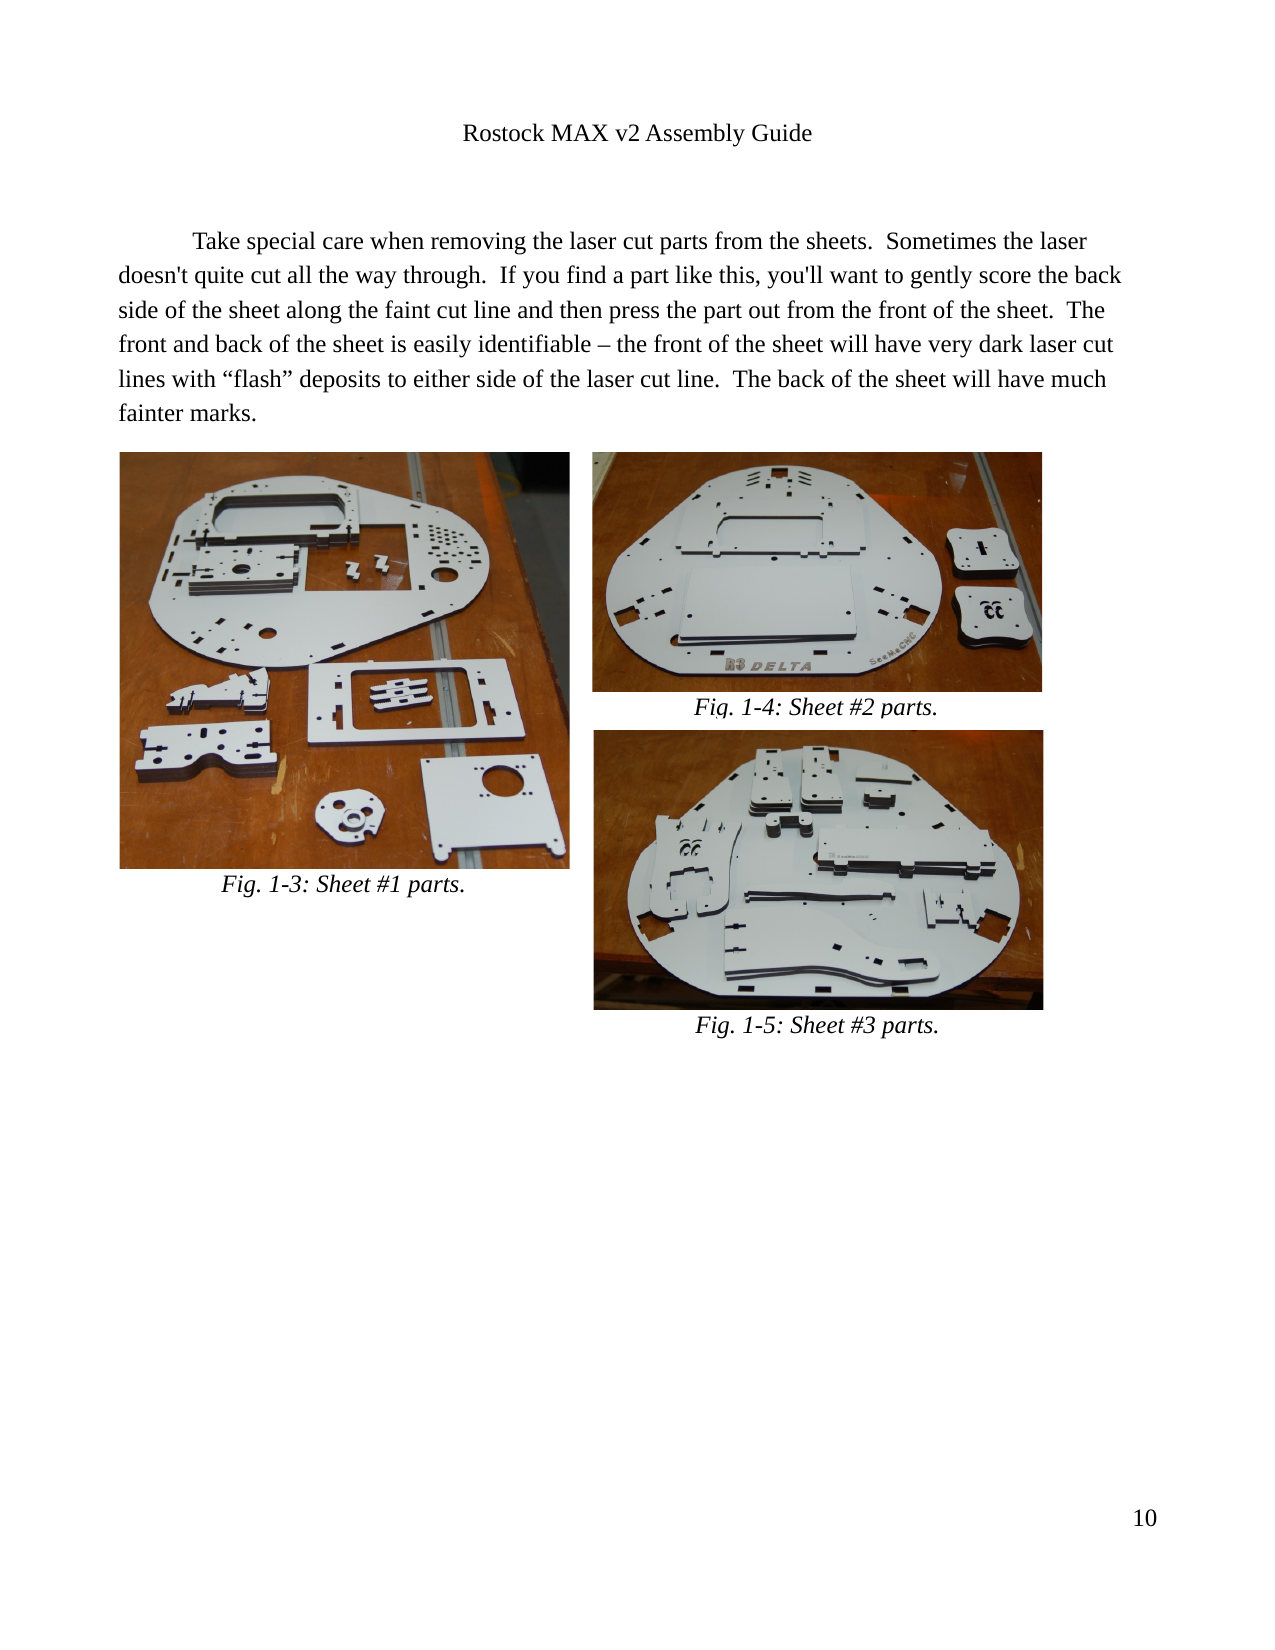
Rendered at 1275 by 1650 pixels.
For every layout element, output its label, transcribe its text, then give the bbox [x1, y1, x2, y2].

text Fig. 1-5: Sheet #3 parts. [593, 1010, 1043, 1038]
picture [593, 730, 1044, 1010]
text Fig. 1-4: Sheet #2 parts. [592, 692, 1042, 721]
text Take special care when removing the laser cut parts from the sheets. Sometimes the laser doesn't quite cut all the way through. If you find a part like this, you'll want to gently score the back side of the sheet along the faint cut line and then press the part out from the front of the sheet. The front and back of the sheet is easily identifiable – the front of the sheet will have very dark laser cut lines with “flash” deposits to either side of the laser cut line. The back of the sheet will have much fainter marks. [118, 226, 1157, 427]
picture [592, 452, 1043, 692]
text Fig. 1-3: Sheet #1 parts. [119, 869, 569, 898]
picture [119, 452, 570, 869]
